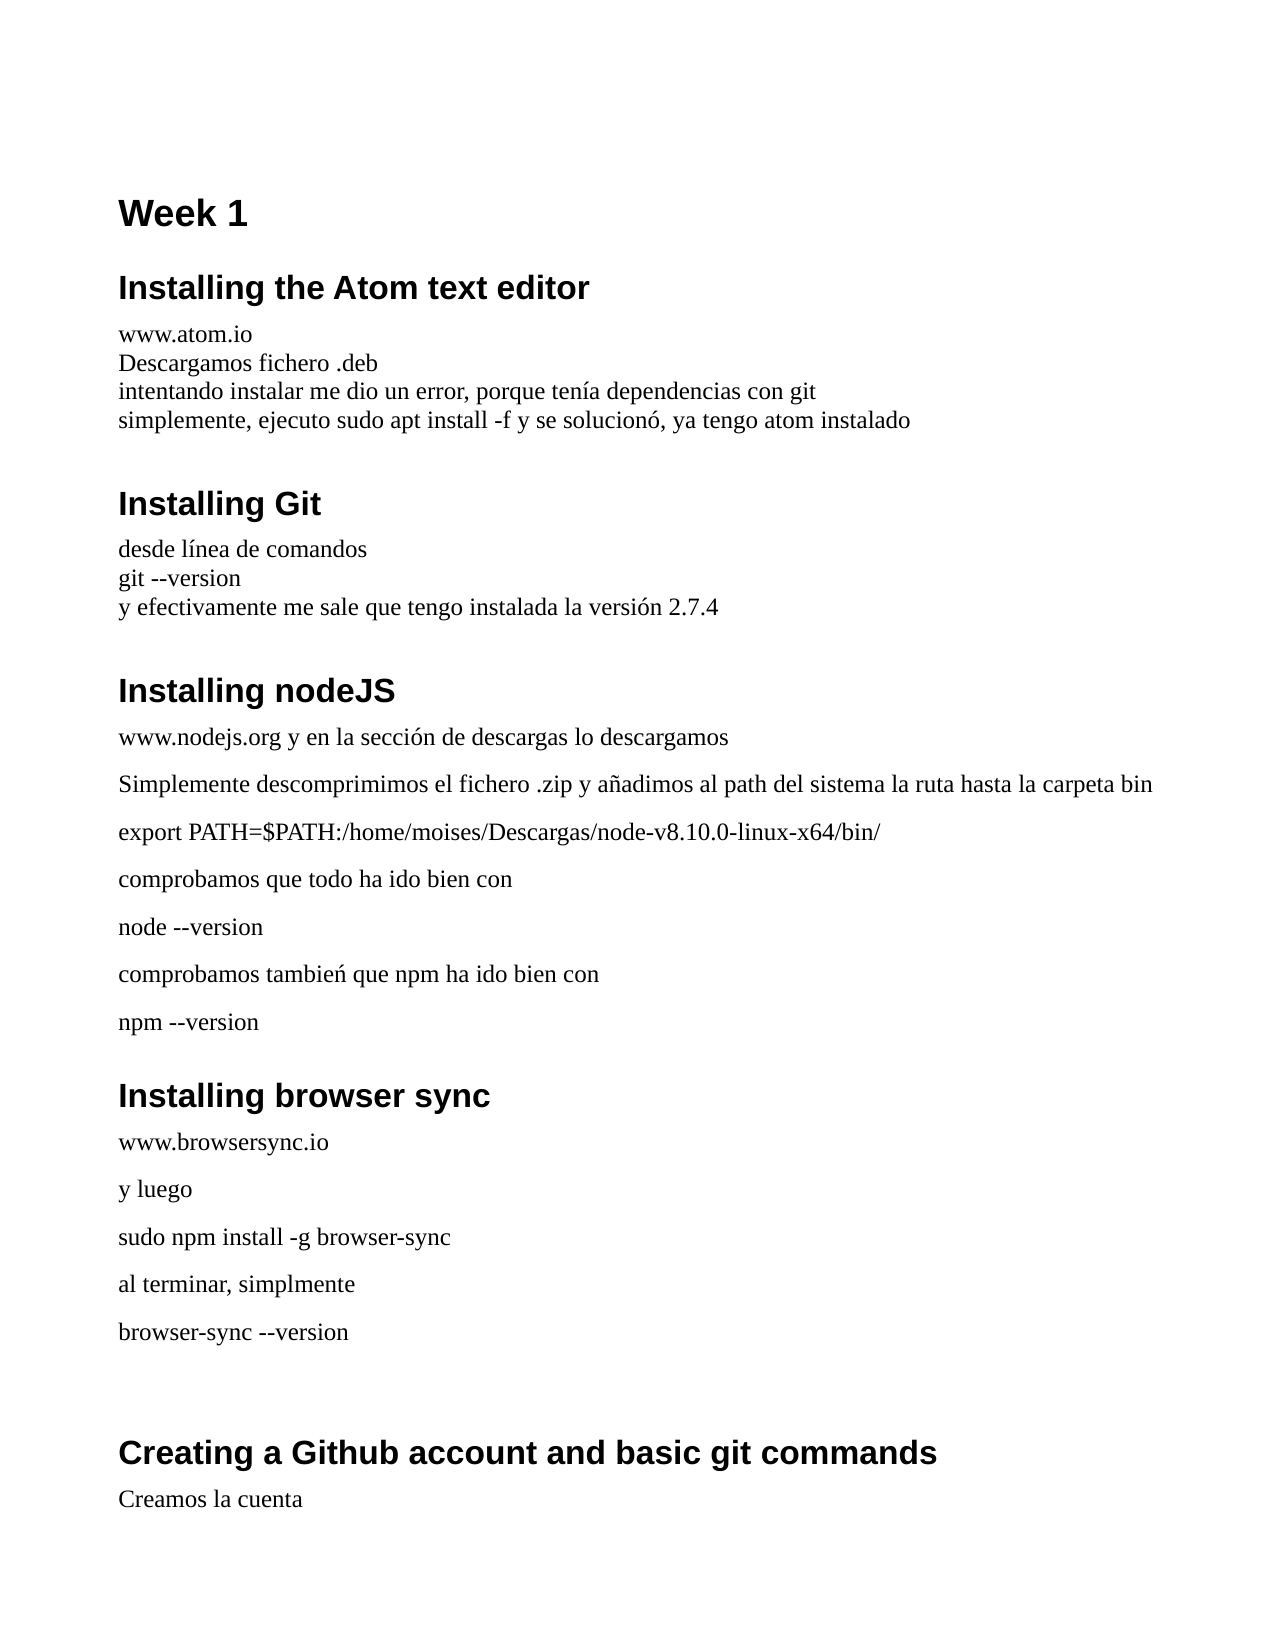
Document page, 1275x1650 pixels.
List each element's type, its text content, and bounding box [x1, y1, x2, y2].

text al terminar, simplmente [118, 1269, 1157, 1298]
text Descargamos fichero .deb [118, 348, 1157, 376]
text comprobamos tambień que npm ha ido bien con [118, 959, 1157, 988]
text browser-sync --version [118, 1317, 1157, 1346]
text www.atom.io [118, 319, 1157, 348]
subtitle Installing nodeJS [118, 670, 1157, 709]
subtitle Installing Git [118, 483, 1157, 522]
text comprobamos que todo ha ido bien con [118, 864, 1157, 893]
subtitle Installing the Atom text editor [118, 268, 1157, 306]
text sudo npm install -g browser-sync [118, 1222, 1157, 1251]
text desde línea de comandos [118, 534, 1157, 563]
text www.browsersync.io [118, 1127, 1157, 1156]
text www.nodejs.org y en la sección de descargas lo descargamos [118, 722, 1157, 750]
text simplemente, ejecuto sudo apt install -f y se solucionó, ya tengo atom instalado [118, 405, 1157, 434]
text git --version [118, 563, 1157, 592]
text intentando instalar me dio un error, porque tenía dependencias con git [118, 376, 1157, 405]
text y efectivamente me sale que tengo instalada la versión 2.7.4 [118, 592, 1157, 621]
text y luego [118, 1174, 1157, 1203]
text export PATH=$PATH:/home/moises/Descargas/node-v8.10.0-linux-x64/bin/ [118, 817, 1157, 846]
subtitle Installing browser sync [118, 1076, 1157, 1114]
text npm --version [118, 1007, 1157, 1036]
subtitle Week 1 [118, 191, 1157, 234]
text node --version [118, 912, 1157, 941]
text Simplemente descomprimimos el fichero .zip y añadimos al path del sistema la ruta hasta la carpeta bin [118, 769, 1157, 798]
text Creamos la cuenta [118, 1484, 1157, 1513]
subtitle Creating a Github account and basic git commands [118, 1433, 1157, 1472]
